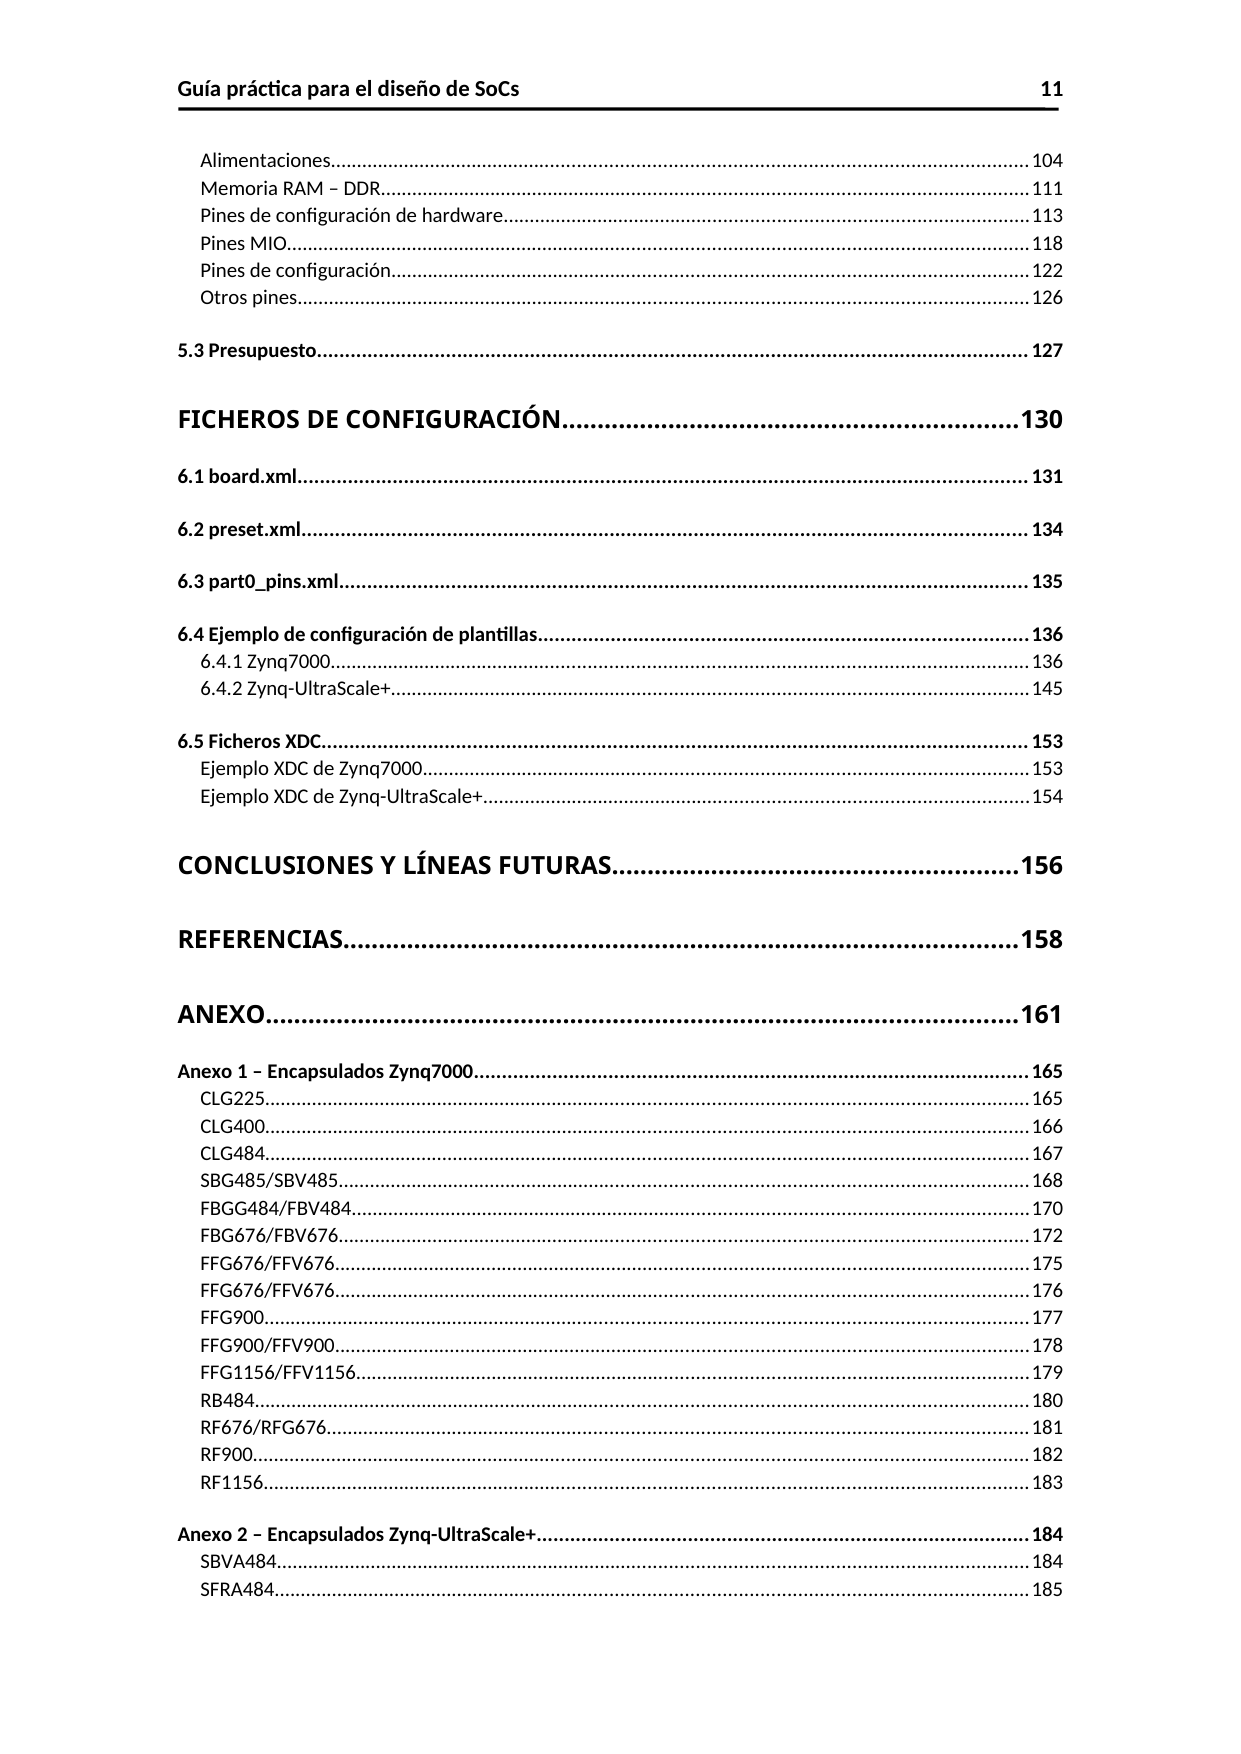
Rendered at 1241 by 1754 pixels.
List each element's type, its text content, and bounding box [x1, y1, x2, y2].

text FFG900/FFV900 178 [200, 1332, 1063, 1357]
text 6.5 Ficheros XDC 153 [177, 728, 1063, 753]
text RF900 182 [200, 1442, 1063, 1467]
text Referencias 158 [177, 922, 1063, 956]
text RF1156 183 [200, 1469, 1063, 1494]
text FFG900 177 [200, 1304, 1063, 1330]
text CLG484 167 [200, 1140, 1063, 1166]
text 6.4 Ejemplo de configuración de plantillas 136 [177, 621, 1063, 646]
text RB484 180 [200, 1387, 1063, 1412]
text Anexo 1 – Encapsulados Zynq7000 165 [177, 1058, 1063, 1083]
text 6.4.1 Zynq7000 136 [200, 648, 1063, 674]
text FBG676/FBV676 172 [200, 1222, 1063, 1248]
text Ejemplo XDC de Zynq7000 153 [200, 755, 1063, 781]
text Pines de configuración de hardware 113 [200, 202, 1063, 228]
text Pines de configuración 122 [200, 257, 1063, 283]
text Anexo 2 – Encapsulados Zynq-UltraScale+ 184 [177, 1521, 1063, 1547]
text SBVA484 184 [200, 1549, 1063, 1574]
text FFG676/FFV676 176 [200, 1277, 1063, 1303]
text 5.3 Presupuesto 127 [177, 337, 1063, 362]
text CLG400 166 [200, 1113, 1063, 1138]
text SFRA484 185 [200, 1576, 1063, 1602]
text 6.1 board.xml 131 [177, 464, 1063, 489]
text Ejemplo XDC de Zynq-UltraScale+ 154 [200, 783, 1063, 808]
text Alimentaciones 104 [200, 148, 1063, 173]
text Otros pines 126 [200, 284, 1063, 310]
text 6.4.2 Zynq-UltraScale+ 145 [200, 676, 1063, 701]
text Ficheros de configuración 130 [177, 402, 1063, 436]
text FFG1156/FFV1156 179 [200, 1359, 1063, 1385]
text RF676/RFG676 181 [200, 1414, 1063, 1439]
text 6.2 preset.xml 134 [177, 516, 1063, 541]
text Pines MIO 118 [200, 230, 1063, 255]
text Conclusiones y líneas futuras 156 [177, 848, 1063, 882]
text Anexo 161 [177, 996, 1063, 1030]
text Memoria RAM – DDR 111 [200, 175, 1063, 200]
text CLG225 165 [200, 1085, 1063, 1111]
text SBG485/SBV485 168 [200, 1168, 1063, 1193]
text FBGG484/FBV484 170 [200, 1195, 1063, 1220]
text FFG676/FFV676 175 [200, 1250, 1063, 1275]
text 6.3 part0_pins.xml 135 [177, 568, 1063, 594]
